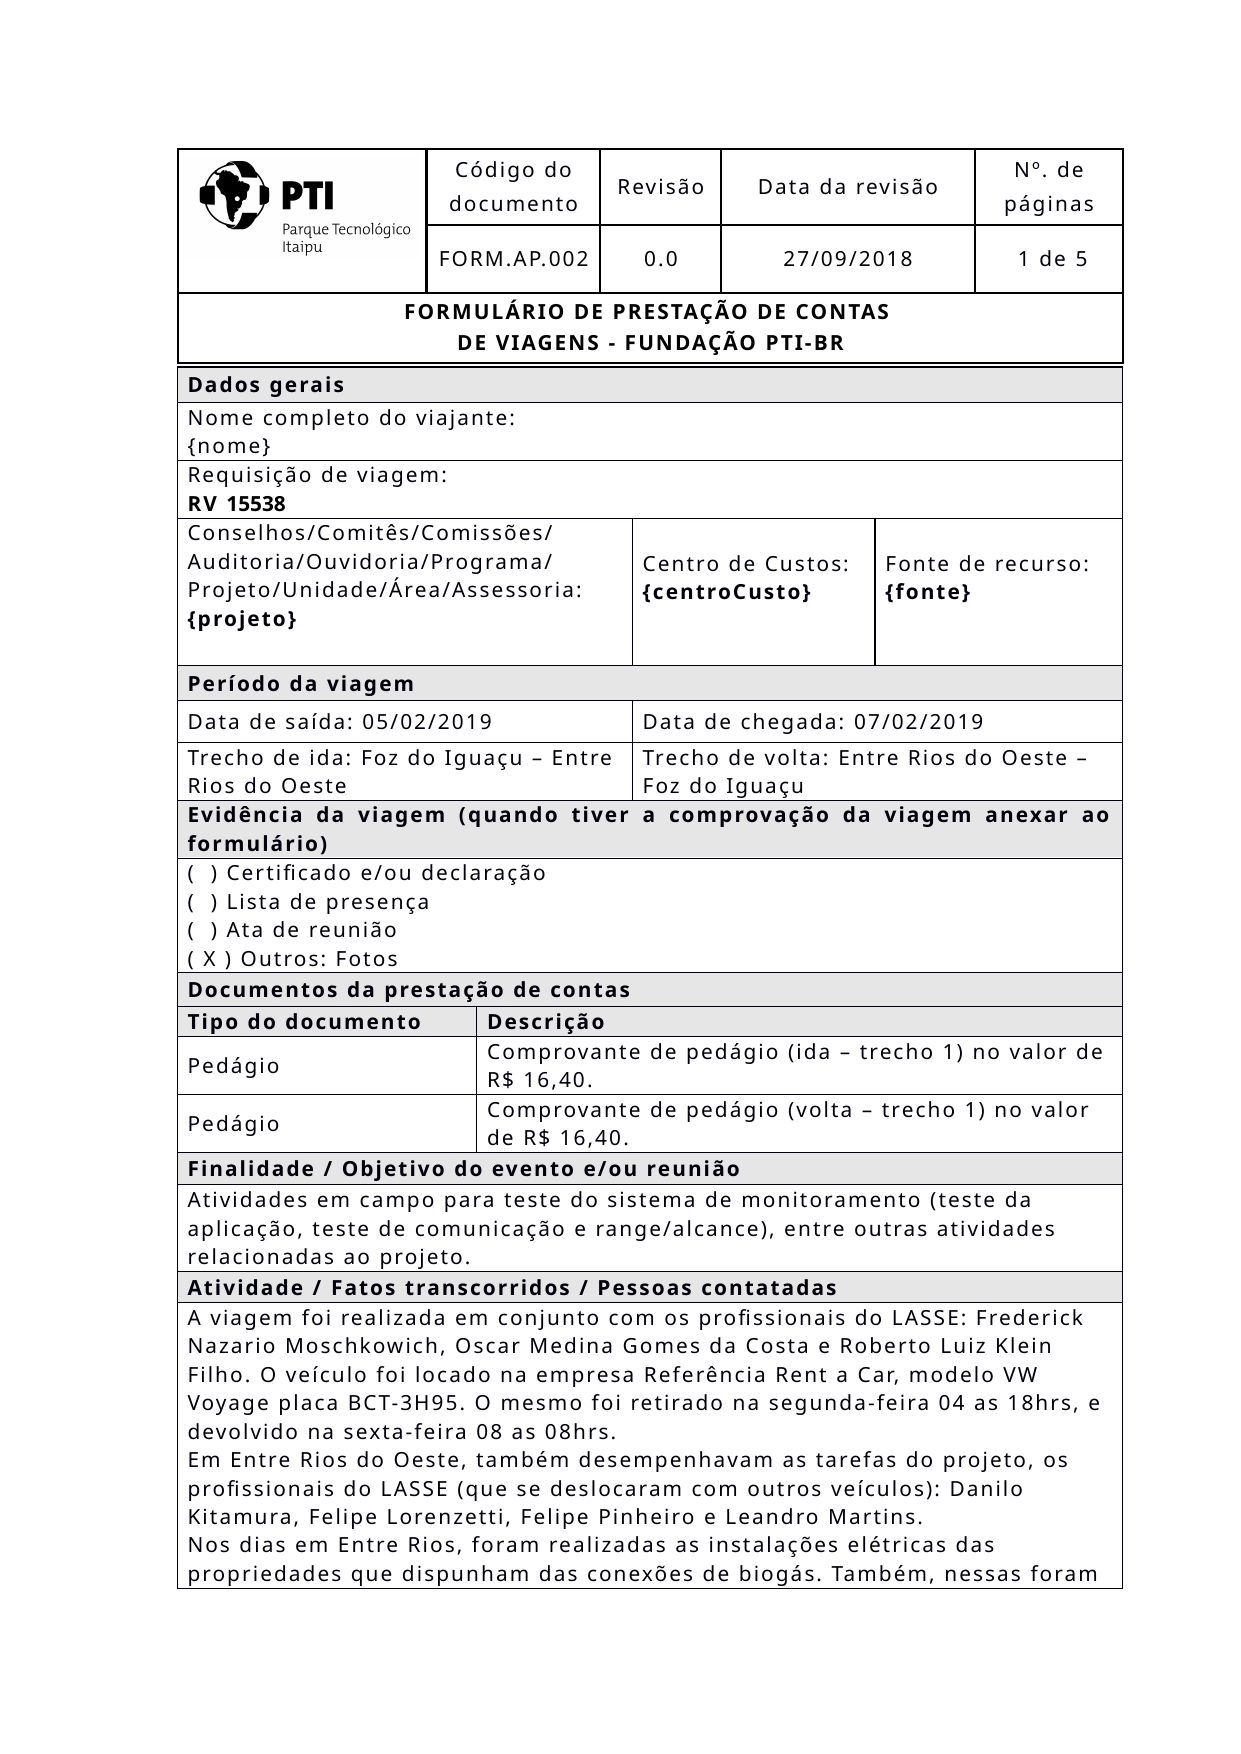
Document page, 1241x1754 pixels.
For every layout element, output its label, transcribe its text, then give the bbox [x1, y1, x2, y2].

table_cell Atividade / Fatos transcorridos / Pessoas contatadas [178, 1272, 1122, 1302]
table_cell Nome completo do viajante: {nome} [178, 403, 1122, 459]
table_cell Data de saída: 05/02/2019 [178, 701, 632, 742]
table_cell Atividades em campo para teste do sistema de monitoramento (teste da aplicação, teste de comunicação e range/alcance), entre outras atividades relacionadas ao projeto. [178, 1185, 1122, 1271]
table_cell Trecho de ida: Foz do Iguaçu – Entre Rios do Oeste [178, 743, 632, 799]
table_header Dados gerais [178, 368, 1122, 402]
table_cell Comprovante de pedágio (ida – trecho 1) no valor de R$ 16,40. [477, 1037, 1122, 1094]
table_cell Tipo do documento [178, 1007, 476, 1036]
table_cell Requisição de viagem: RV 15538 [178, 461, 1122, 517]
table_cell Fonte de recurso: {fonte} [876, 519, 1122, 665]
table_cell Comprovante de pedágio (volta – trecho 1) no valor de R$ 16,40. [477, 1095, 1122, 1152]
table_cell Centro de Custos: {centroCusto} [633, 519, 874, 665]
table_cell Período da viagem [178, 666, 1122, 700]
picture [183, 155, 421, 260]
table_cell Descrição [477, 1007, 1122, 1036]
table_cell A viagem foi realizada em conjunto com os profissionais do LASSE: Frederick Nazario Moschkowich, Oscar Medina Gomes da Costa e Roberto Luiz Klein Filho. O veículo foi locado na empresa Referência Rent a Car, modelo VW Voyage placa BCT-3H95. O mesmo foi retirado na segunda-feira 04 as 18hrs, e devolvido na sexta-feira 08 as 08hrs. Em Entre Rios do Oeste, também desempenhavam as tarefas do projeto, os profissionais do LASSE (que se deslocaram com outros veículos): Danilo Kitamura, Felipe Lorenzetti, Felipe Pinheiro e Leandro Martins. Nos dias em Entre Rios, foram realizadas as instalações elétricas das propriedades que dispunham das conexões de biogás. Também, nessas foram [178, 1303, 1122, 1587]
table_cell Finalidade / Objetivo do evento e/ou reunião [178, 1153, 1122, 1184]
table_cell Conselhos/Comitês/Comissões/Auditoria/Ouvidoria/Programa/Projeto/Unidade/Área/Assessoria: {projeto} [178, 519, 632, 665]
table_cell Documentos da prestação de contas [178, 973, 1122, 1006]
table_cell Evidência da viagem (quando tiver a comprovação da viagem anexar ao formulário) [178, 801, 1122, 857]
table_cell Pedágio [178, 1037, 476, 1094]
table_cell Data de chegada: 07/02/2019 [633, 701, 1122, 742]
table_cell Pedágio [178, 1095, 476, 1152]
table_cell ( ) Certificado e/ou declaração ( ) Lista de presença ( ) Ata de reunião ( X ) Outros: Fotos [178, 859, 1122, 972]
table_cell Trecho de volta: Entre Rios do Oeste – Foz do Iguaçu [633, 743, 1122, 799]
